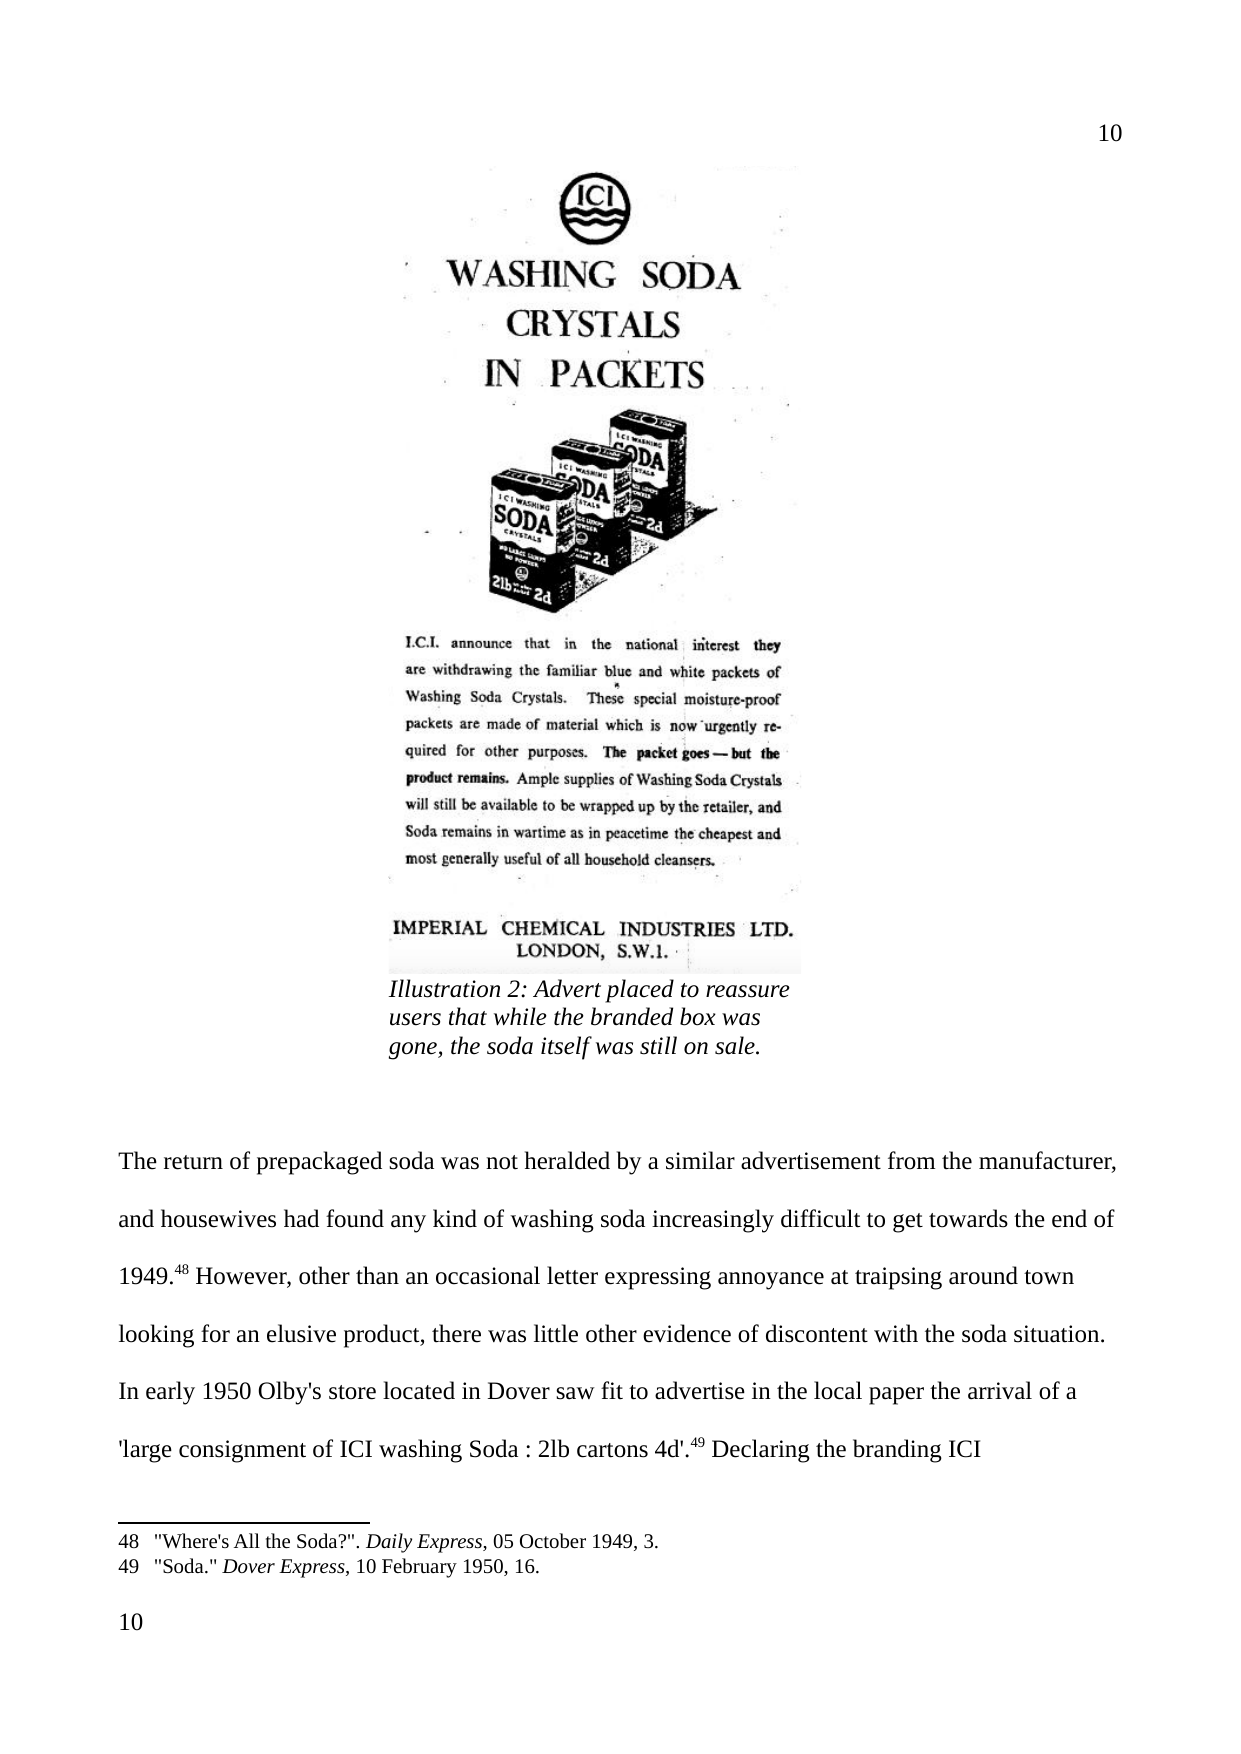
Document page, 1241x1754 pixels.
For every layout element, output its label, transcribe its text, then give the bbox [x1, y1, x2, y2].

text "Where's All the Soda?". Daily Express, 05 October 1949, 3. [118, 1529, 1122, 1553]
picture [388, 166, 802, 974]
text "Soda." Dover Express, 10 February 1950, 16. [118, 1553, 1122, 1578]
text Illustration 2: Advert placed to reassure users that while the branded box was gone, the soda itself was still on sale. [389, 974, 801, 1060]
text The return of prepackaged soda was not heralded by a similar advertisement from the manufacturer, and housewives had found any kind of washing soda increasingly difficult to get towards the end of 1949. However, other than an occasional letter expressing annoyance at traipsing around town looking for an elusive product, there was little other evidence of discontent with the soda situation. In early 1950 Olby's store located in Dover saw fit to advertise in the local paper the arrival of a 'large consignment of ICI washing Soda : 2lb cartons 4d'. Declaring the branding ICI [118, 1146, 1122, 1462]
